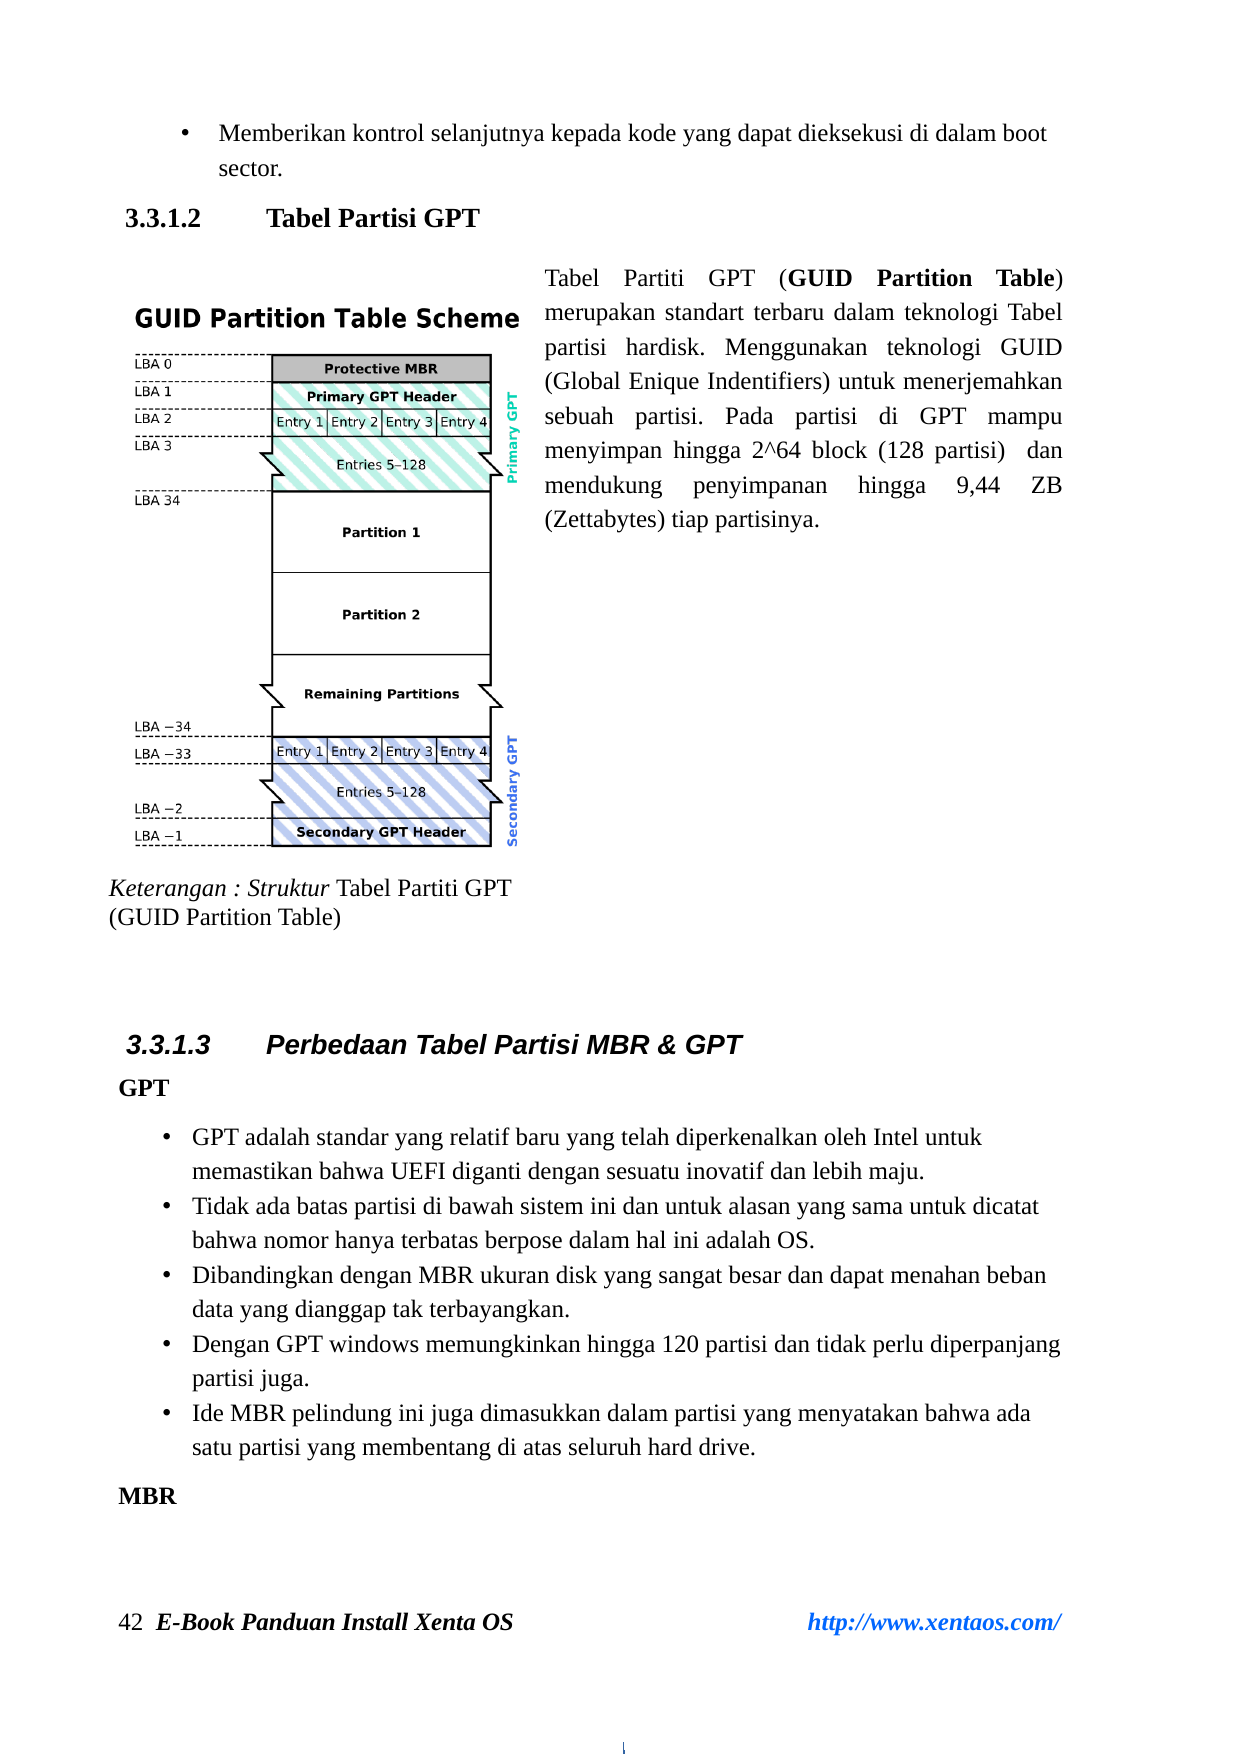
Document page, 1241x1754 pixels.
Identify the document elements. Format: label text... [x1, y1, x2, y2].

text GPT [118, 1073, 1063, 1102]
list Dengan GPT windows memungkinkan hingga 120 partisi dan tidak perlu diperpanjang partisi juga. [162, 1329, 1063, 1392]
list Ide MBR pelindung ini juga dimasukkan dalam partisi yang menyatakan bahwa ada satu partisi yang membentang di atas seluruh hard drive. [162, 1398, 1063, 1461]
subtitle Perbedaan Tabel Partisi MBR & GPT [118, 1028, 1063, 1060]
text Keterangan : Struktur Tabel Partiti GPT (GUID Partition Table) [109, 873, 544, 930]
list Memberikan kontrol selanjutnya kepada kode yang dapat dieksekusi di dalam boot sector. [181, 118, 1063, 181]
text MBR [118, 1481, 1063, 1510]
list Tidak ada batas partisi di bawah sistem ini dan untuk alasan yang sama untuk dicatat bahwa nomor hanya terbatas berpose dalam hal ini adalah OS. [162, 1191, 1063, 1254]
picture [108, 273, 545, 873]
text Tabel Partiti GPT (GUID Partition Table) merupakan standart terbaru dalam teknologi Tabel partisi hardisk. Menggunakan teknologi GUID (Global Enique Indentifiers) untuk menerjemahkan sebuah partisi. Pada partisi di GPT mampu menyimpan hingga 2^64 block (128 partisi) dan mendukung penyimpanan hingga 9,44 ZB (Zettabytes) tiap partisinya. [109, 261, 1063, 533]
subtitle Tabel Partisi GPT [118, 202, 1063, 233]
list GPT adalah standar yang relatif baru yang telah diperkenalkan oleh Intel untuk memastikan bahwa UEFI diganti dengan sesuatu inovatif dan lebih maju. [162, 1122, 1063, 1185]
list Dibandingkan dengan MBR ukuran disk yang sangat besar dan dapat menahan beban data yang dianggap tak terbayangkan. [162, 1260, 1063, 1323]
